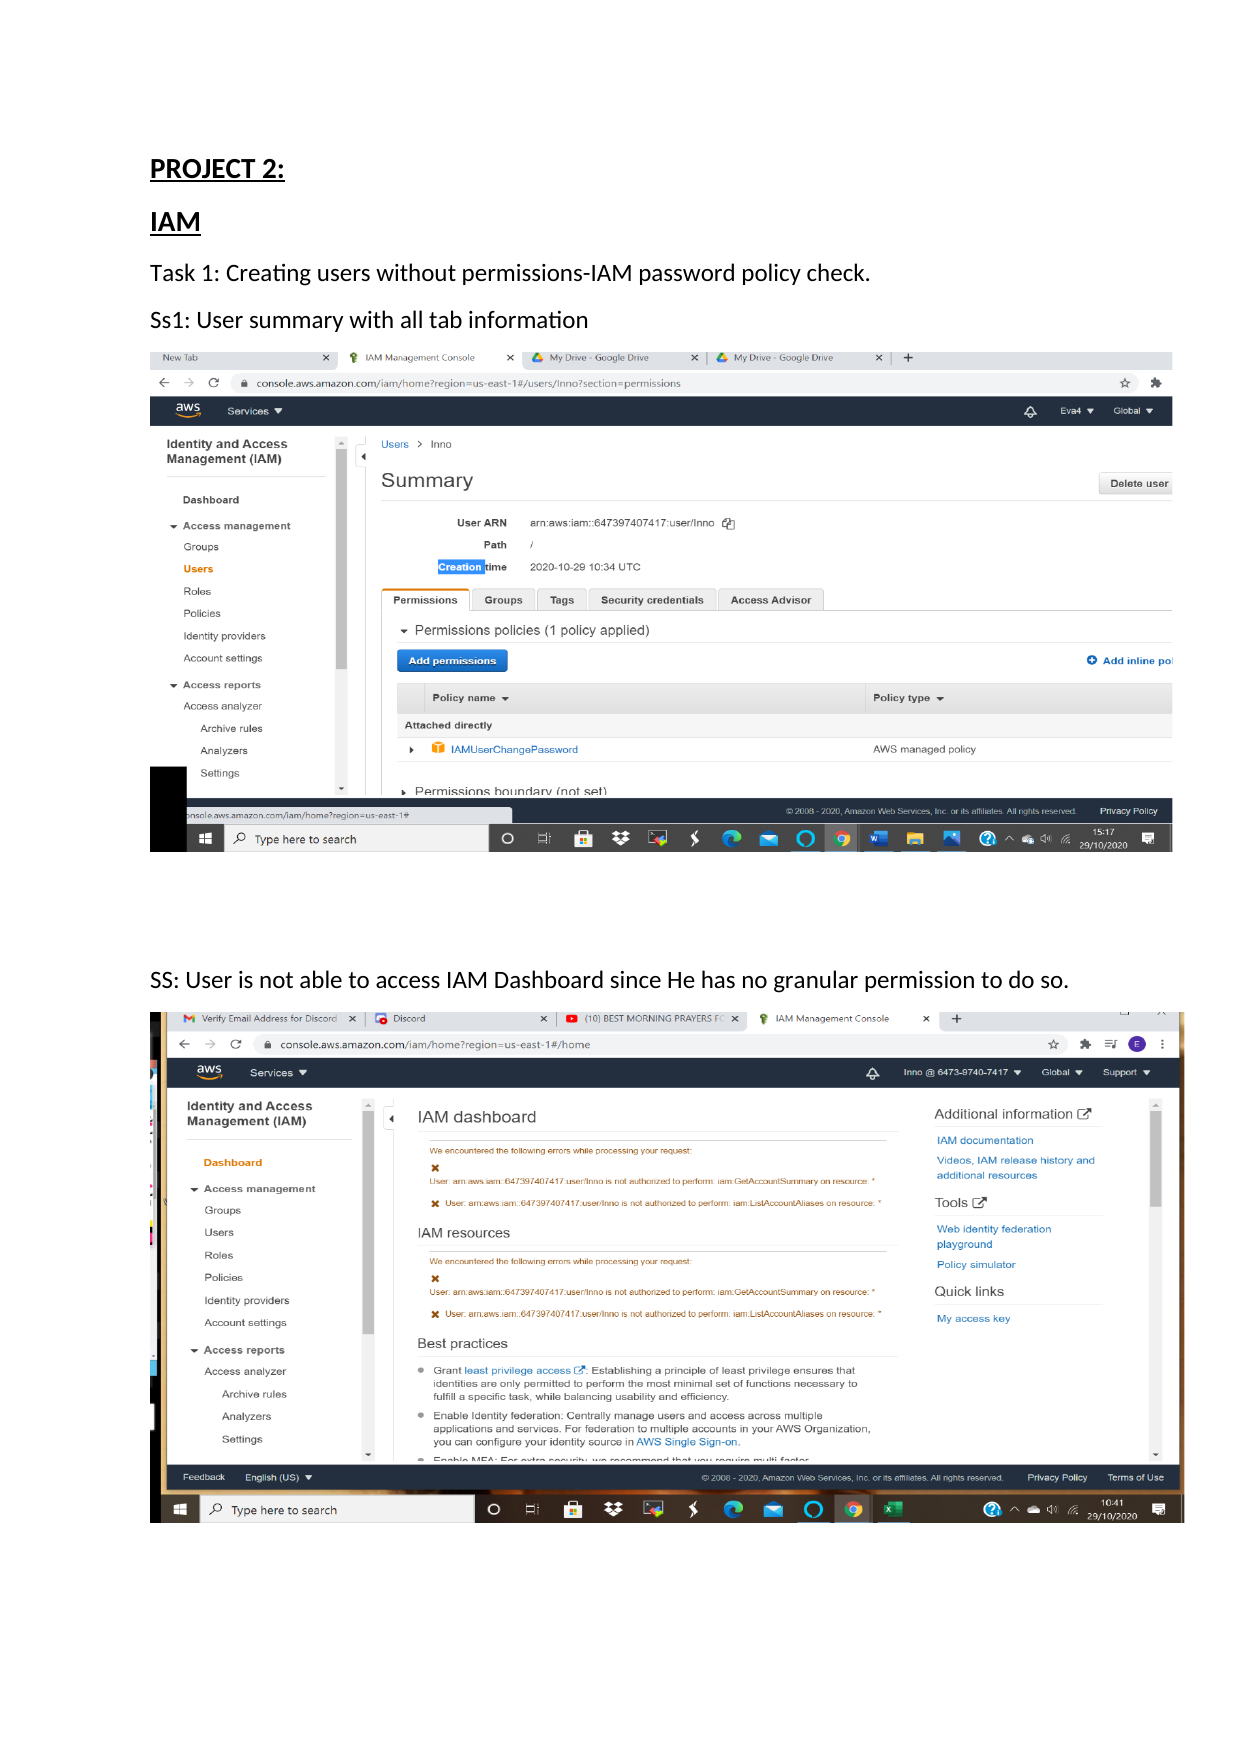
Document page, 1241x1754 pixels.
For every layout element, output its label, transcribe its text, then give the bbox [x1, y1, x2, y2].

text PROJECT 2: [150, 150, 1090, 186]
text Task 1: Creating users without permissions-IAM password policy check. [150, 257, 1090, 287]
text SS: User is not able to access IAM Dashboard since He has no granular permission to do so. [150, 965, 1090, 995]
text Ss1: User summary with all tab information [150, 305, 1090, 335]
text IAM [150, 203, 1090, 239]
